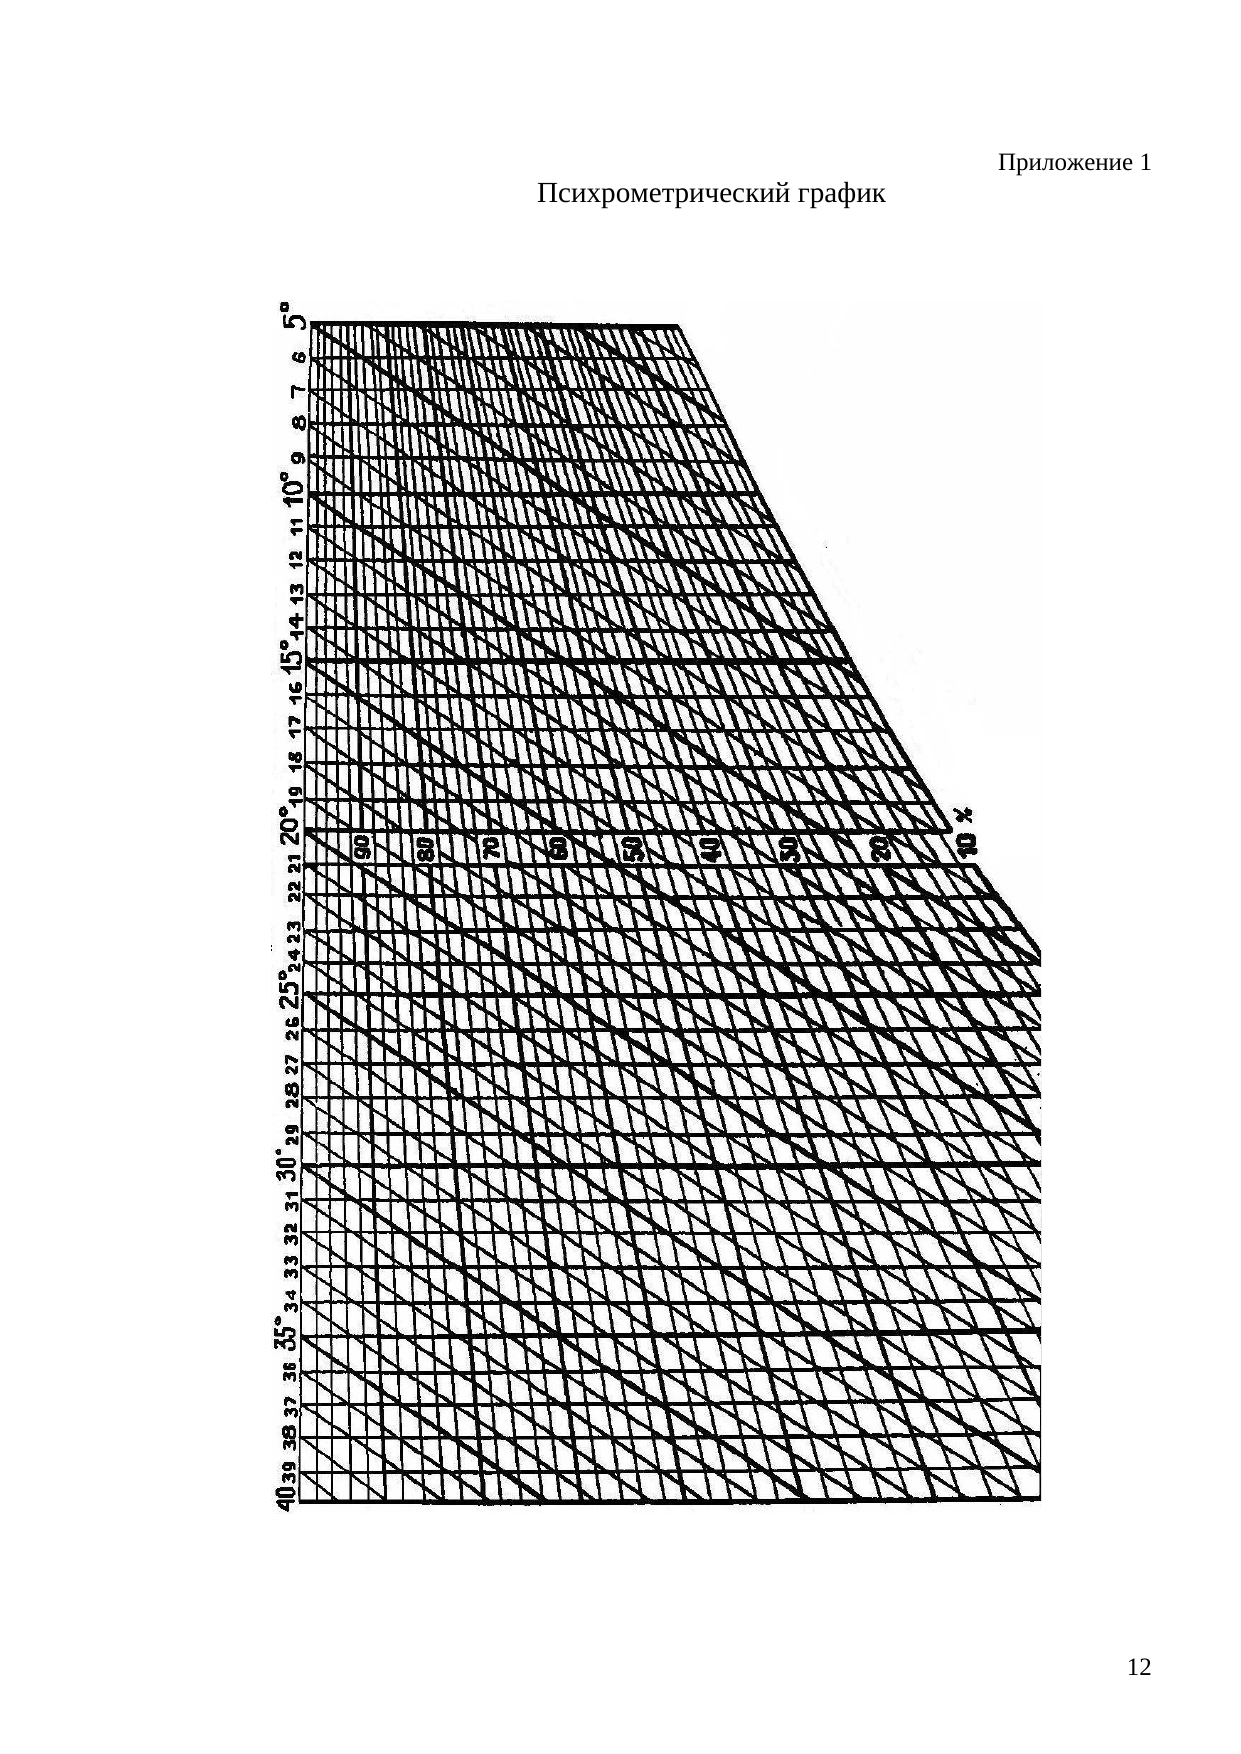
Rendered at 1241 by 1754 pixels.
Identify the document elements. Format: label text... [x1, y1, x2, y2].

picture [271, 300, 1042, 1514]
subtitle Приложение 1 [177, 147, 1152, 176]
subtitle Психрометрический график [177, 176, 1152, 209]
